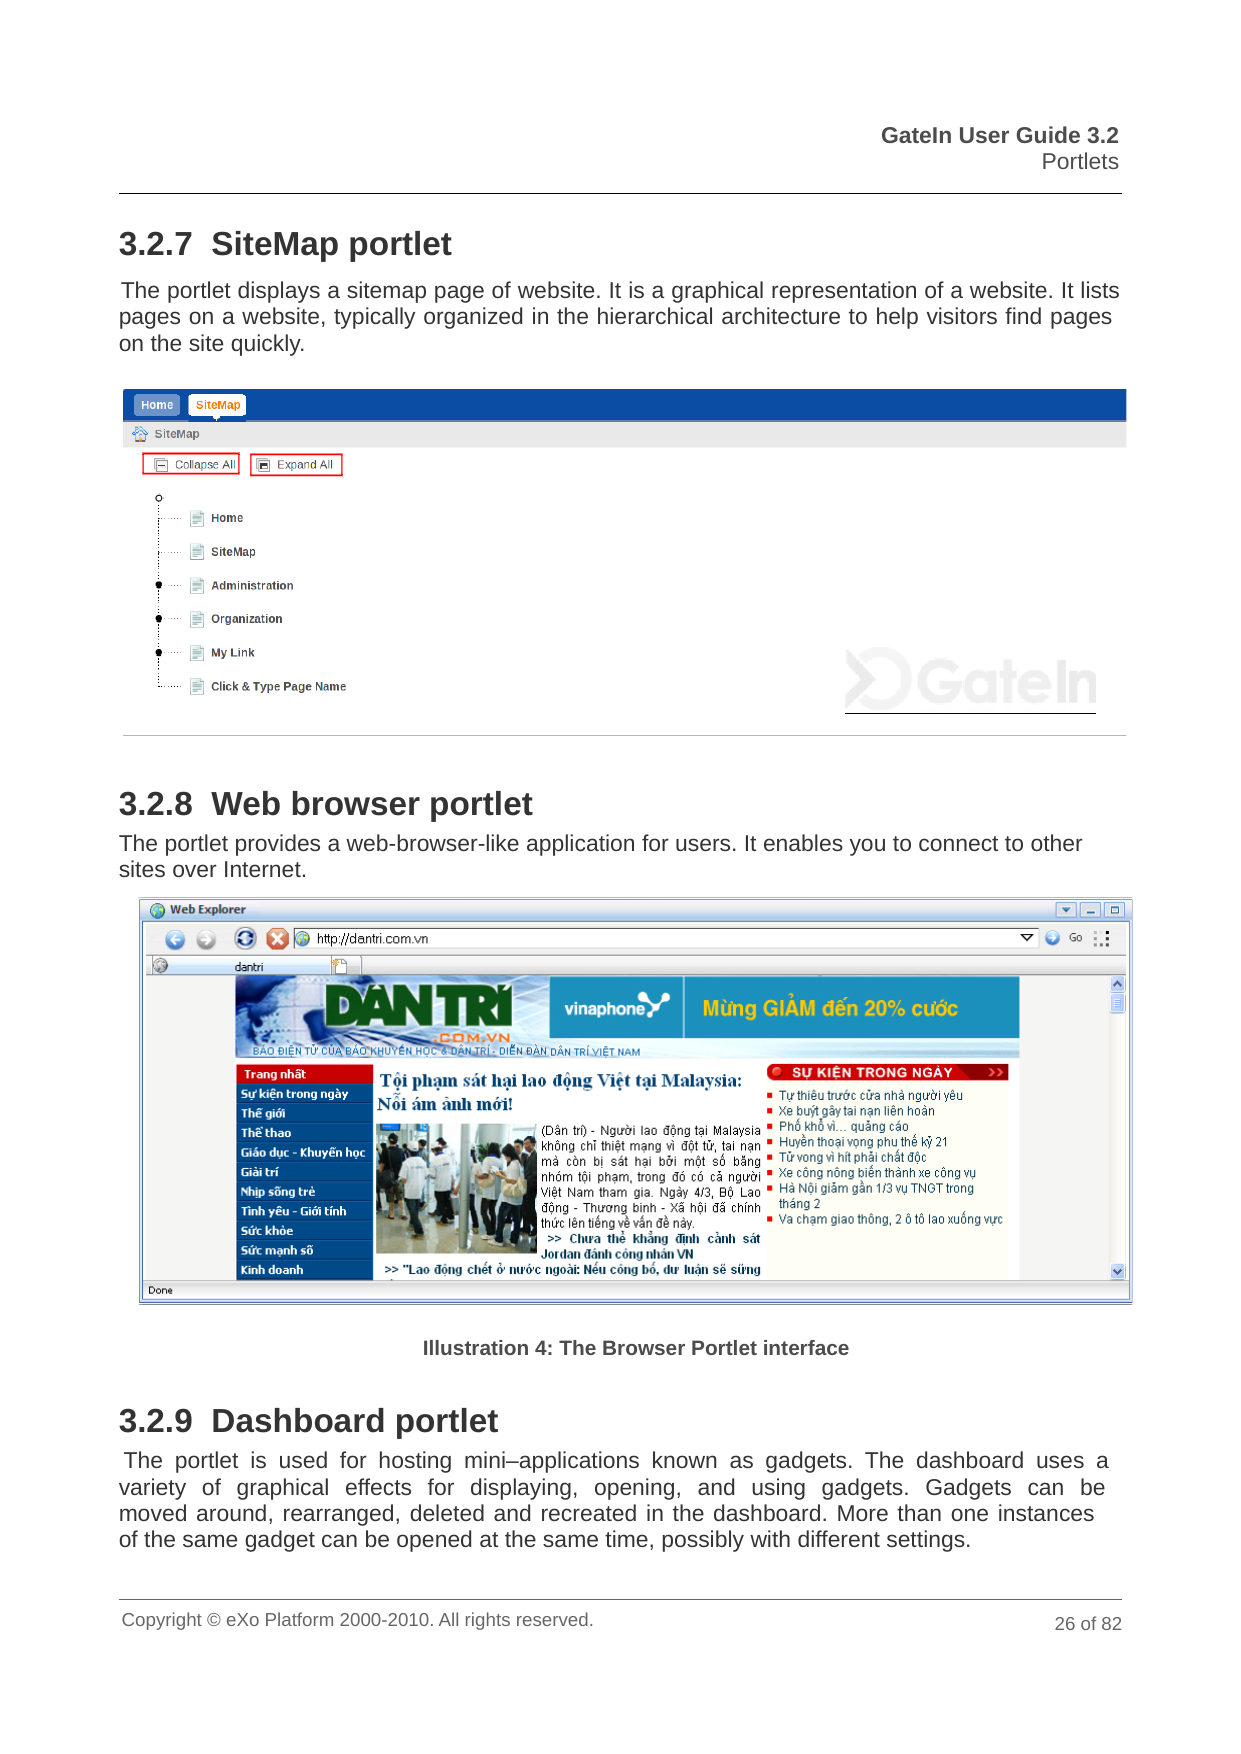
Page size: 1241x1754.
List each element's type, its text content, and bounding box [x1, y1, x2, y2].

text The portlet provides a web-browser-like application for users. It enables you to connect to other sites over Internet. [118, 830, 1122, 883]
subtitle Dashboard portlet [118, 1401, 1122, 1440]
subtitle Web browser portlet [118, 784, 1122, 823]
picture [138, 897, 1133, 1305]
subtitle SiteMap portlet [118, 223, 1122, 262]
list The portlet displays a sitemap page of website. It is a graphical representation of a website. It lists pages on a website, typically organized in the hierarchical architecture to help visitors find pages on the site quickly. [63, 277, 1122, 356]
list The portlet is used for hosting mini–applications known as gadgets. The dashboard uses a variety of graphical effects for displaying, opening, and using gadgets. Gadgets can be moved around, rearranged, deleted and recreated in the dashboard. More than one instances of the same gadget can be opened at the same time, possibly with different settings. [63, 1447, 1122, 1553]
picture [123, 389, 1127, 736]
list Illustration 4: The Browser Portlet interface [127, 972, 1145, 1360]
